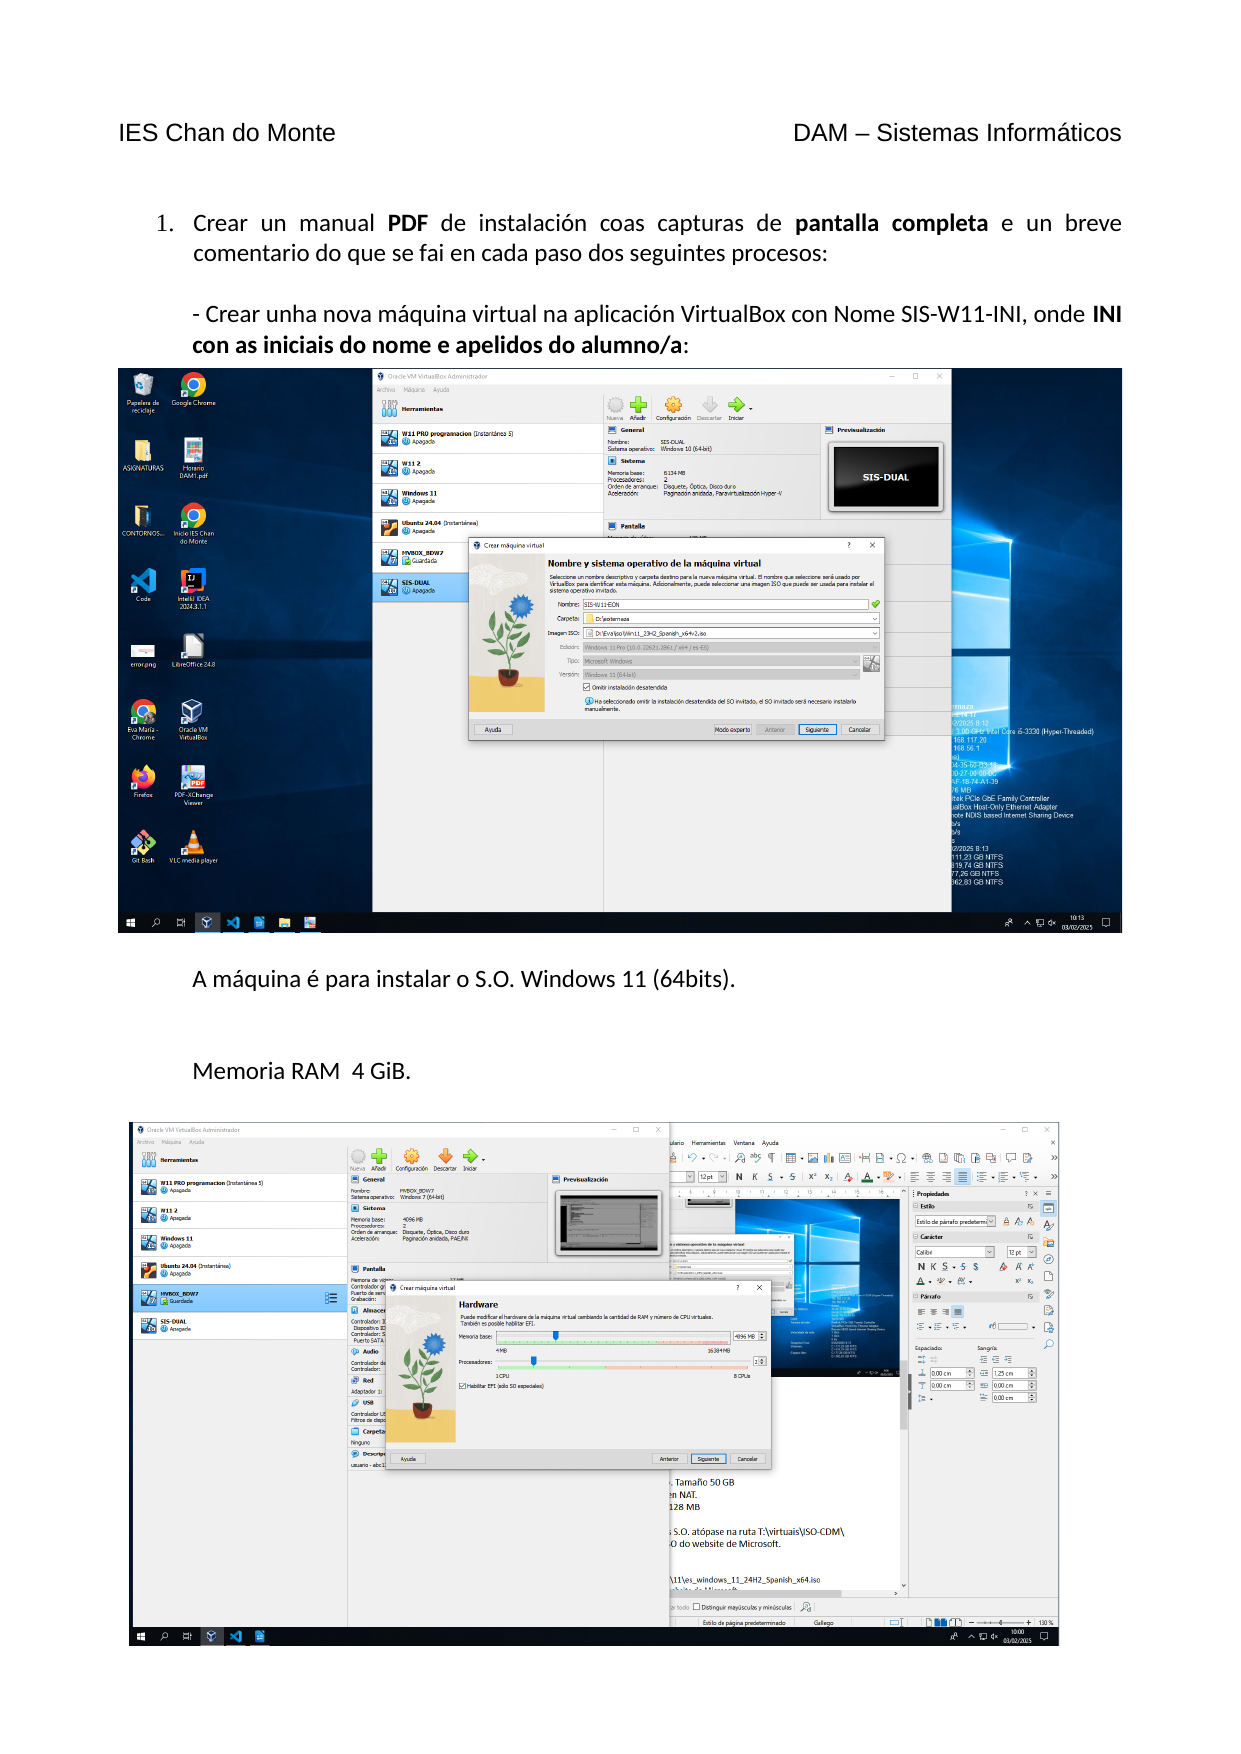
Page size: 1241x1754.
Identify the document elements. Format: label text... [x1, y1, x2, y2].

list Crear un manual PDF de instalación coas capturas de pantalla completa e un breve comentario do que se fai en cada paso dos seguintes procesos: [156, 207, 1122, 268]
picture [118, 368, 1123, 933]
text A máquina é para instalar o S.O. Windows 11 (64bits). [192, 963, 1122, 994]
text Memoria RAM 4 GiB. [192, 1055, 1122, 1085]
text - Crear unha nova máquina virtual na aplicación VirtualBox con Nome SIS-W11-INI, onde INI con as iniciais do nome e apelidos do alumno/a: [192, 298, 1122, 359]
picture [129, 1122, 1060, 1646]
